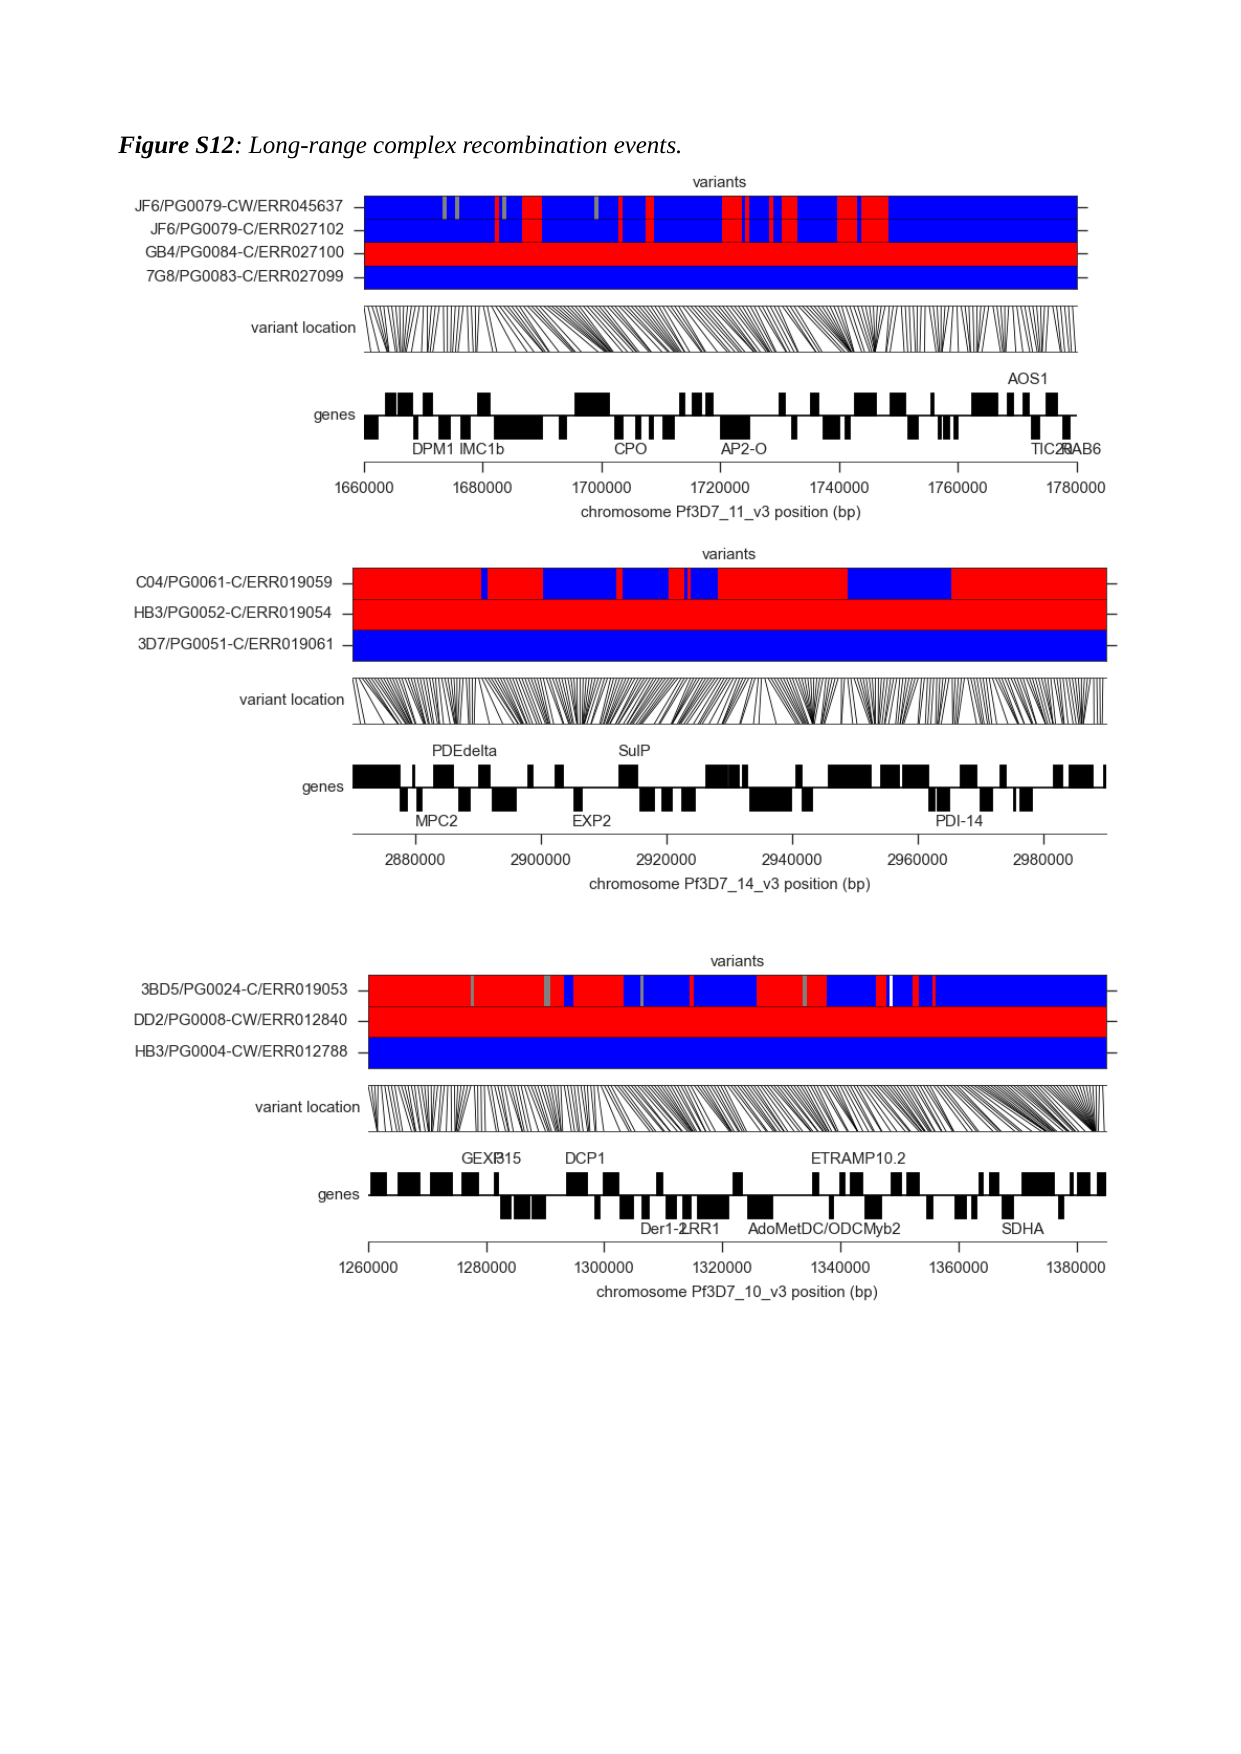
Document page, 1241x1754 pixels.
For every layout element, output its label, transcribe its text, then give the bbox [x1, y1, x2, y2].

picture [118, 159, 1123, 908]
text Figure S12: Long-range complex recombination events. [118, 131, 1122, 159]
picture [118, 938, 1123, 1316]
